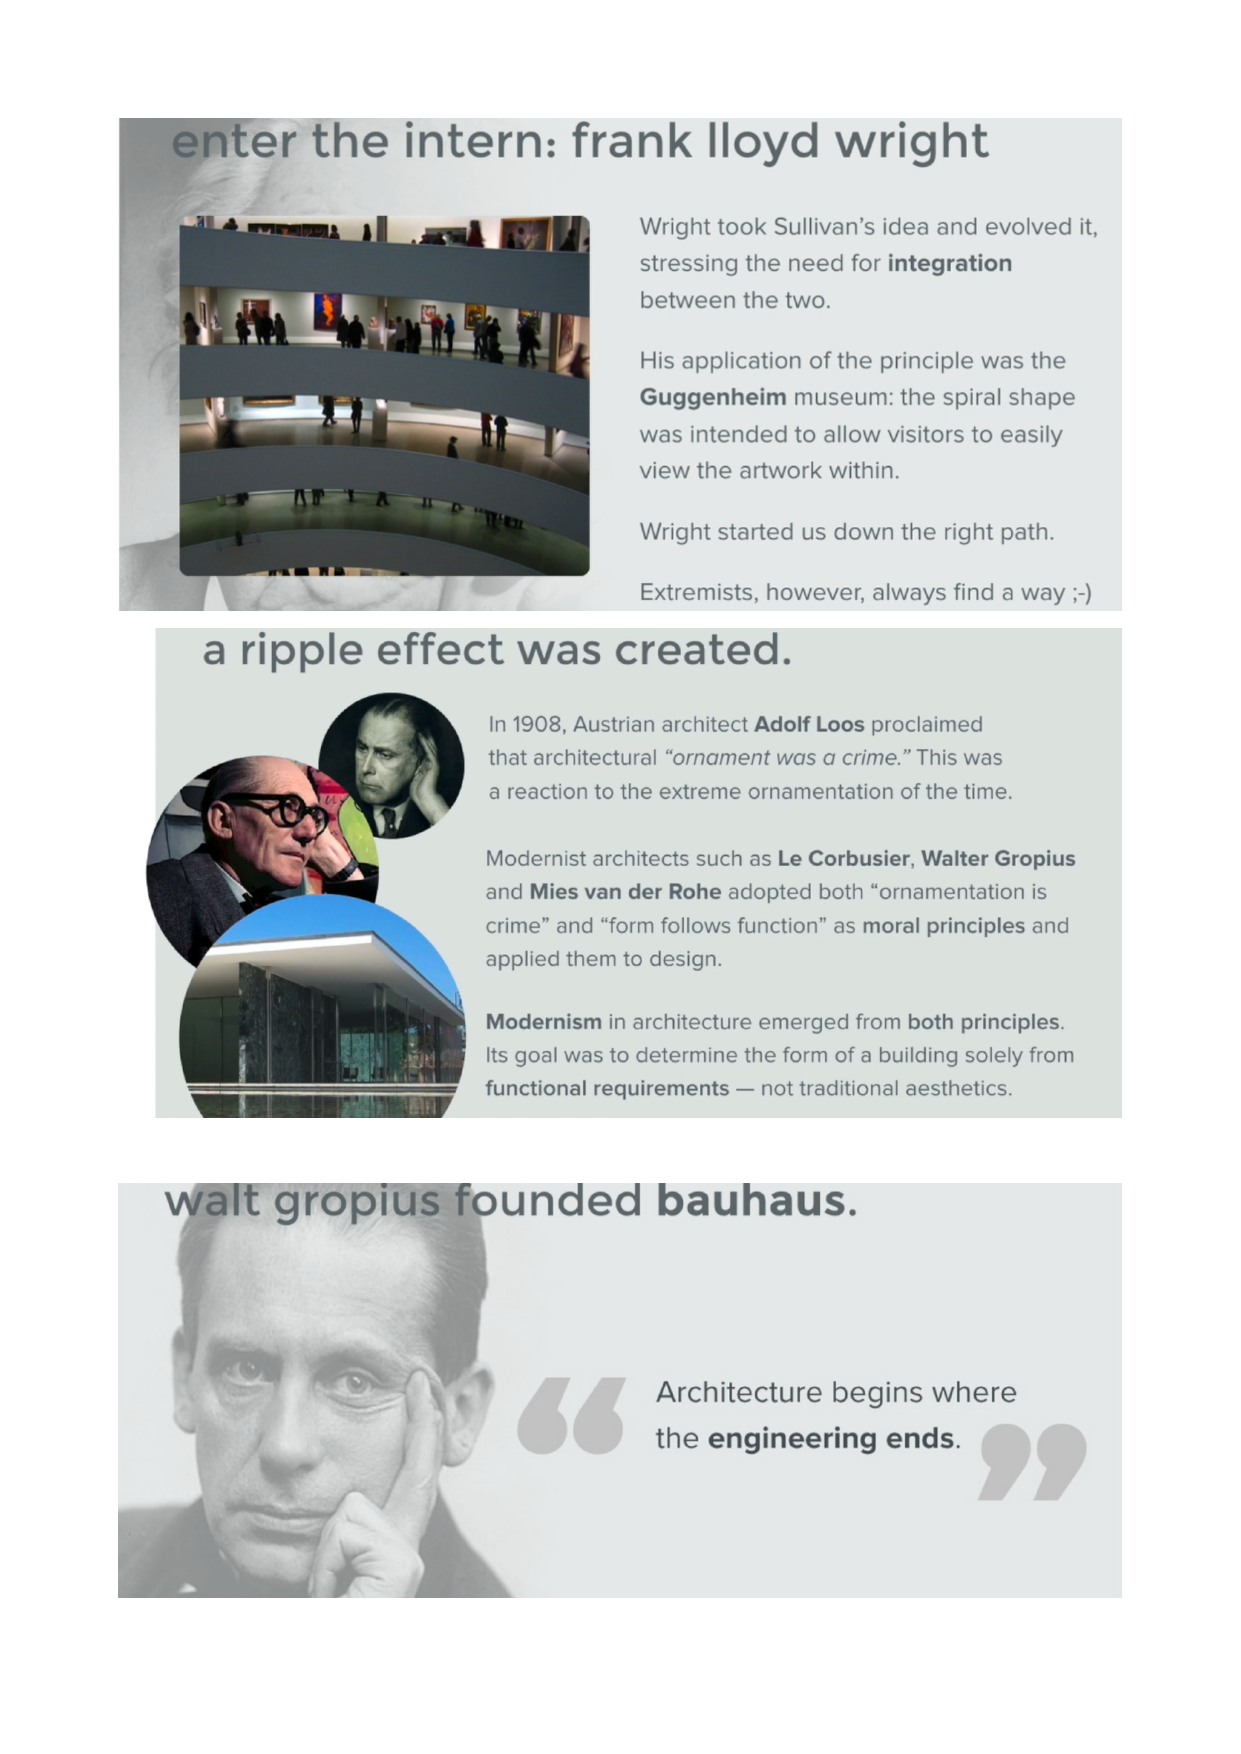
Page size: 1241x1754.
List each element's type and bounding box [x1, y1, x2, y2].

picture [118, 118, 1123, 611]
picture [118, 628, 1123, 1118]
picture [118, 1183, 1123, 1598]
